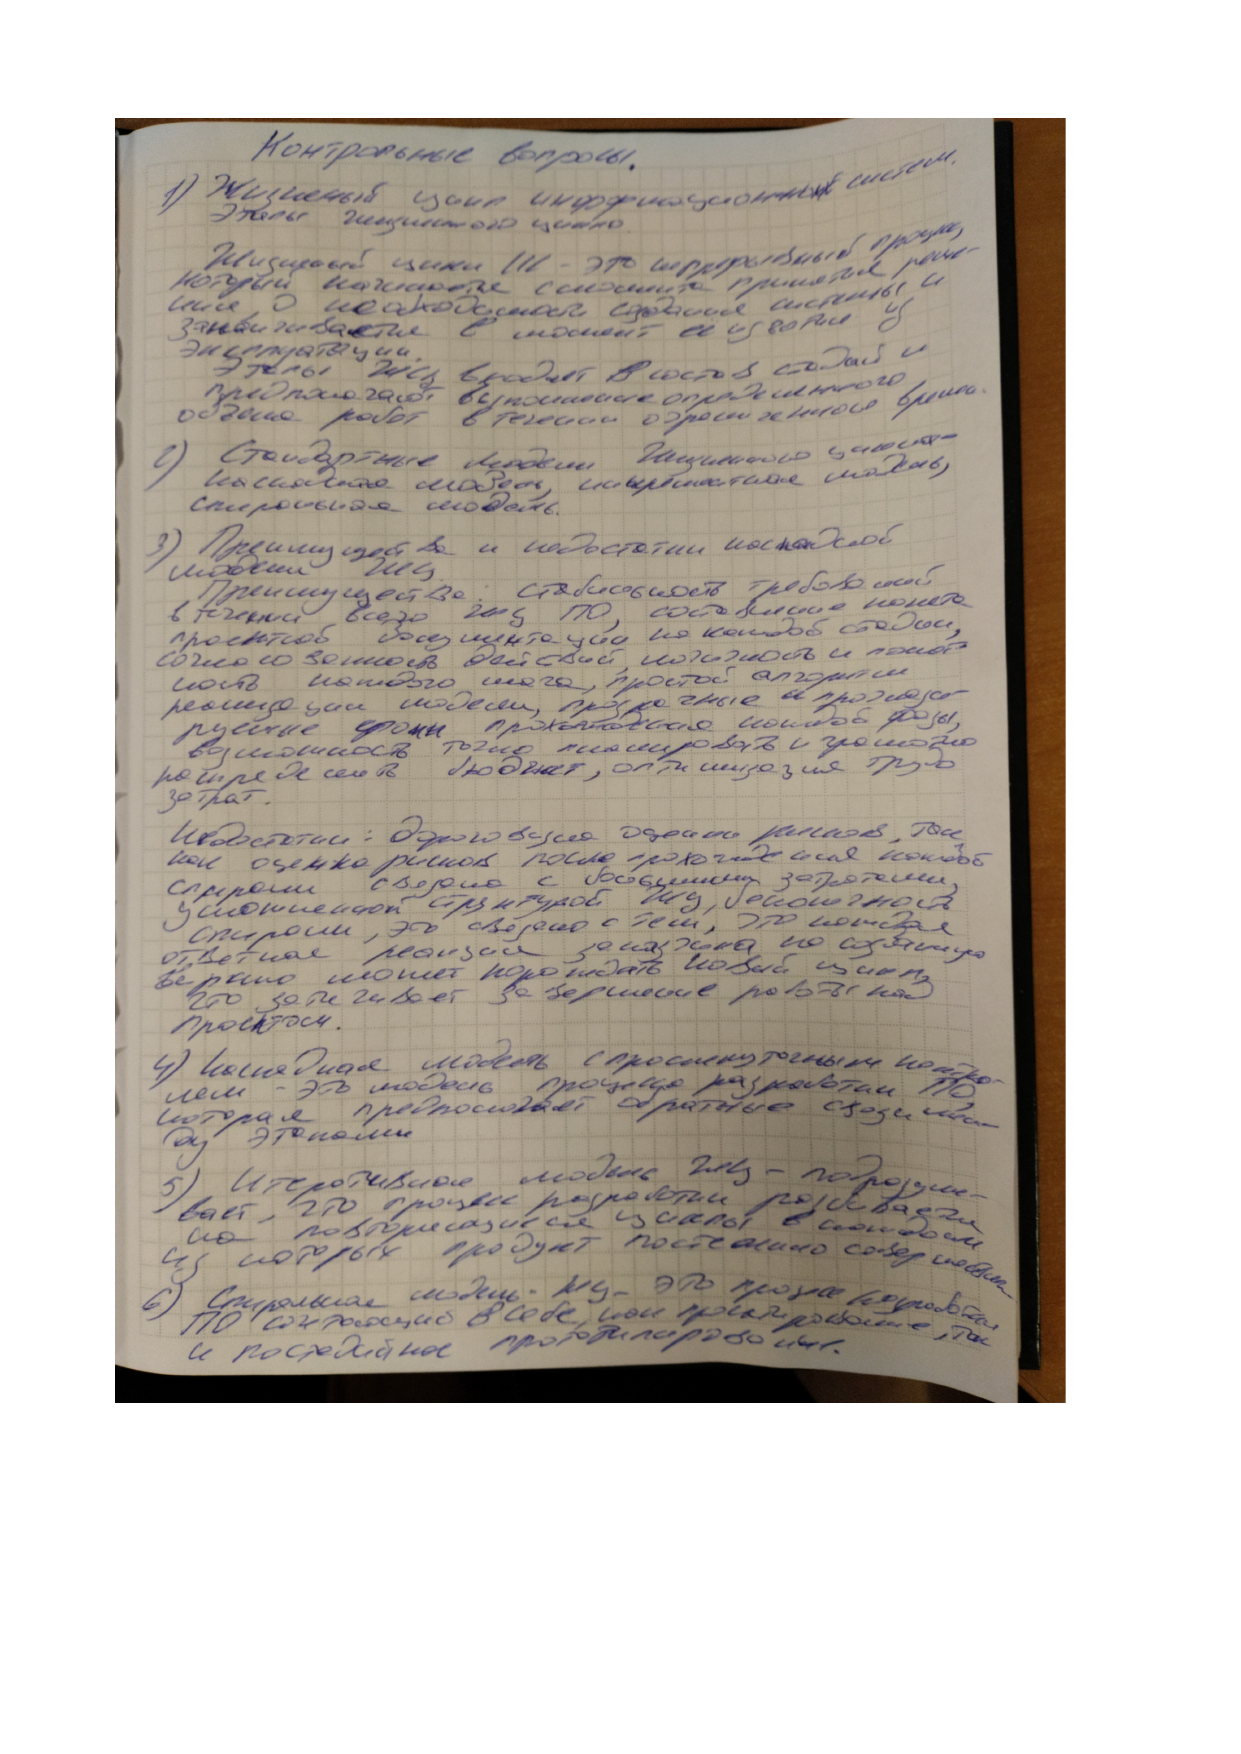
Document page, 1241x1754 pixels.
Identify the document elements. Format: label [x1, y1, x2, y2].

picture [115, 118, 1066, 1403]
